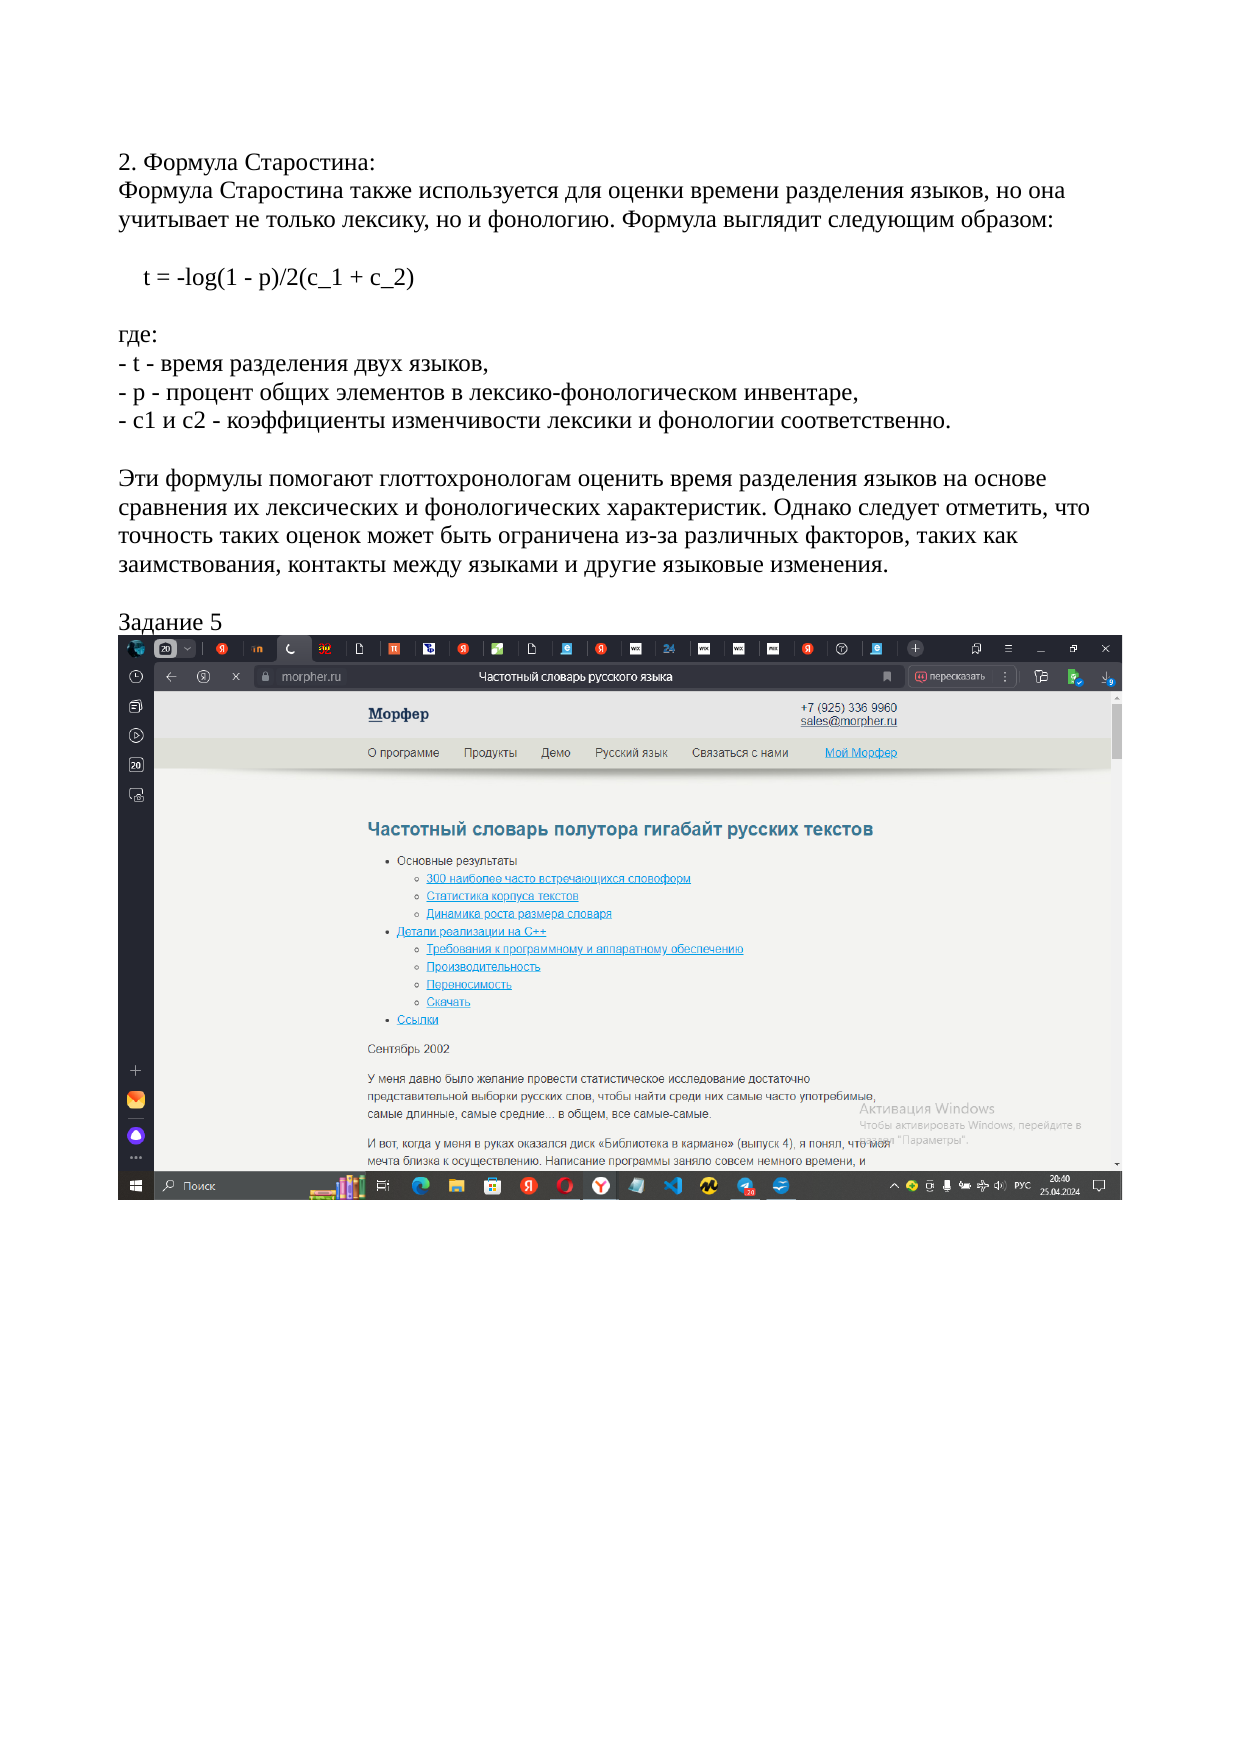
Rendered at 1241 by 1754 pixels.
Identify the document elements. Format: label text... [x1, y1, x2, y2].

picture [118, 635, 1123, 1200]
text Задание 5 [118, 607, 1122, 635]
text - t - время разделения двух языков, [118, 348, 1122, 377]
text 2. Формула Старостина: [118, 147, 1122, 176]
text - c1 и c2 - коэффициенты изменчивости лексики и фонологии соответственно. [118, 406, 1122, 434]
text Эти формулы помогают глоттохронологам оценить время разделения языков на основе сравнения их лексических и фонологических характеристик. Однако следует отметить, что точность таких оценок может быть ограничена из-за различных факторов, таких как заимствования, контакты между языками и другие языковые изменения. [118, 463, 1122, 578]
text - p - процент общих элементов в лексико-фонологическом инвентаре, [118, 377, 1122, 406]
text t = -log(1 - p)/2(c_1 + c_2) [118, 262, 1122, 291]
text где: [118, 319, 1122, 348]
text Формула Старостина также используется для оценки времени разделения языков, но она учитывает не только лексику, но и фонологию. Формула выглядит следующим образом: [118, 176, 1122, 233]
